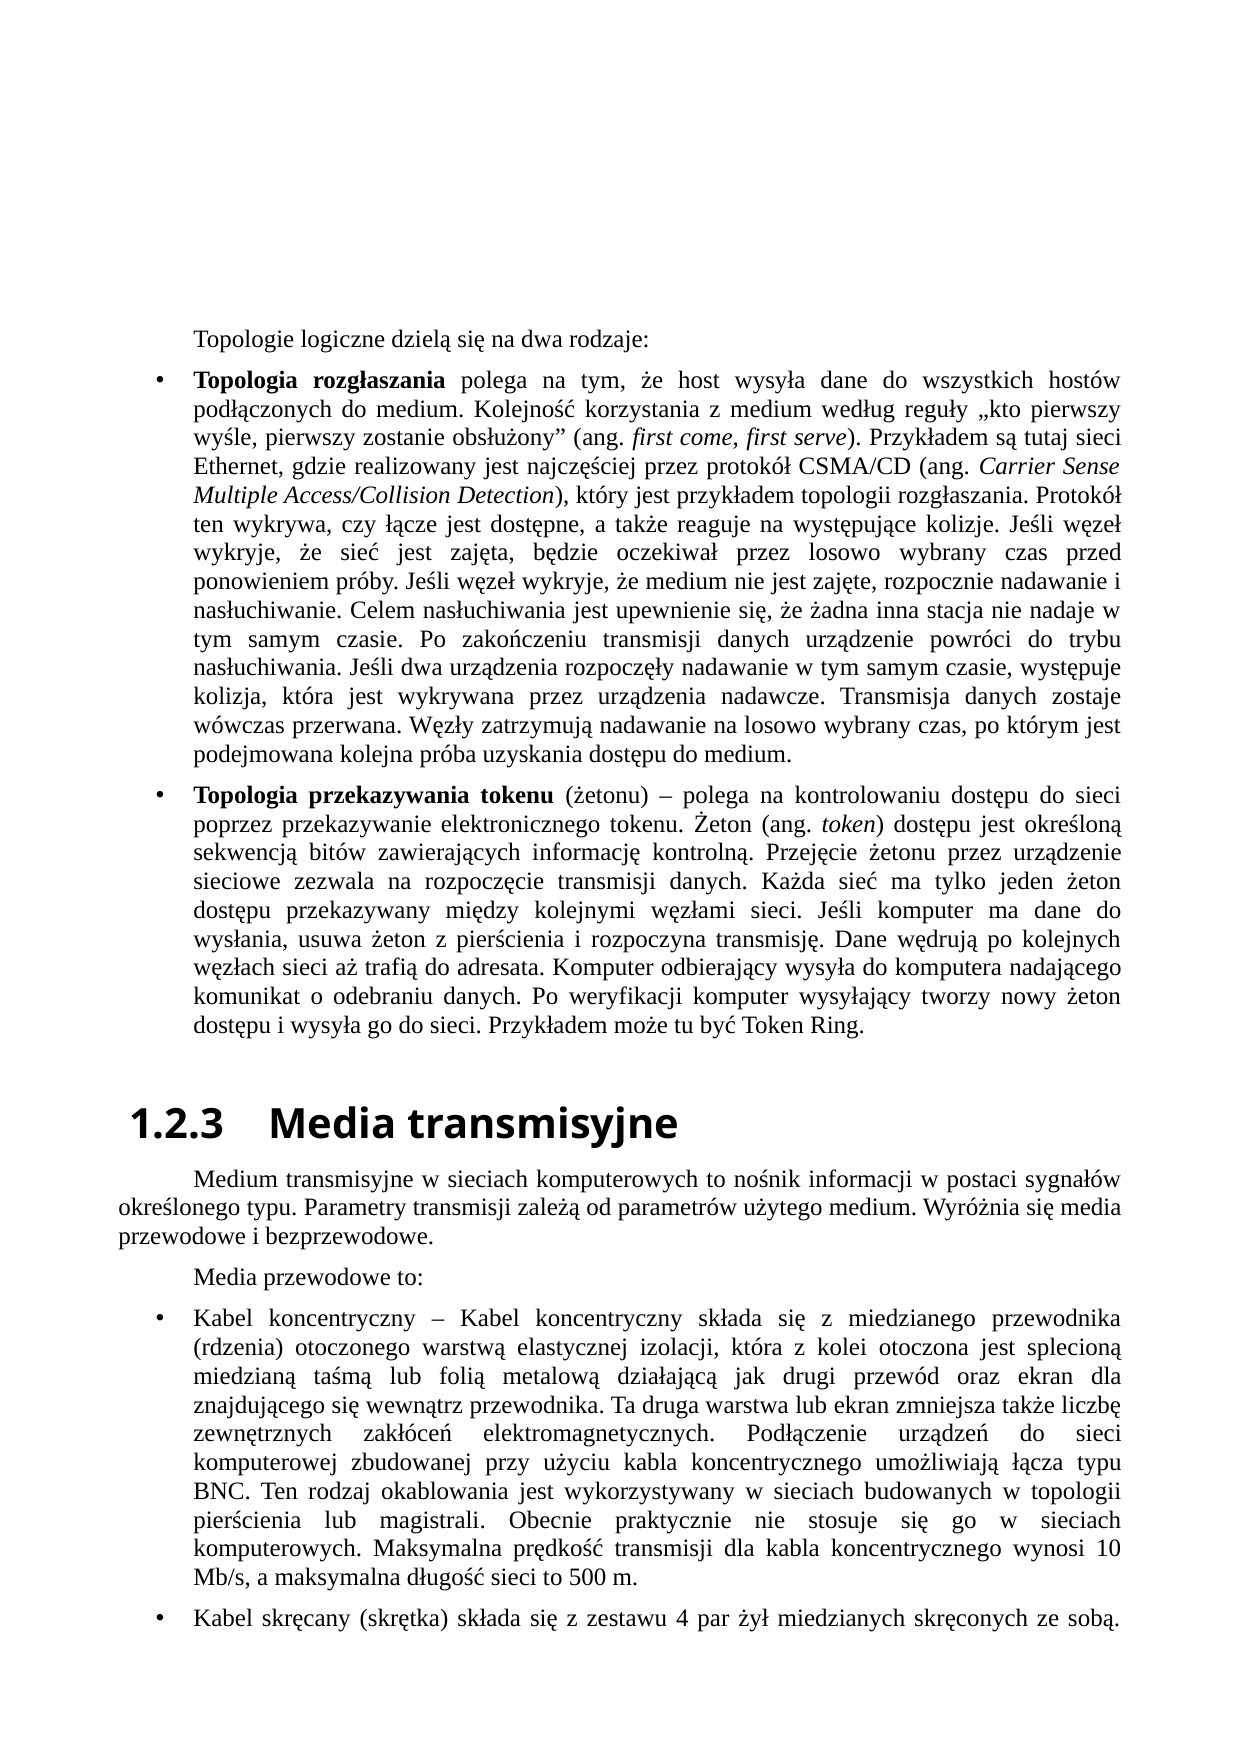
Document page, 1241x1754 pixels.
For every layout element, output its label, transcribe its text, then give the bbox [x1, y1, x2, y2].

list Kabel skręcany (skrętka) składa się z zestawu 4 par żył miedzianych skręconych ze sobą. [156, 1603, 1122, 1632]
list Topologia rozgłaszania polega na tym, że host wysyła dane do wszystkich hostów podłączonych do medium. Kolejność korzystania z medium według reguły „kto pierwszy wyśle, pierwszy zostanie obsłużony” (ang. first come, first serve). Przykładem są tutaj sieci Ethernet, gdzie realizowany jest najczęściej przez protokół CSMA/CD (ang. Carrier Sense Multiple Access/Collision Detection), który jest przykładem topologii rozgłaszania. Protokół ten wykrywa, czy łącze jest dostępne, a także reaguje na występujące kolizje. Jeśli węzeł wykryje, że sieć jest zajęta, będzie oczekiwał przez losowo wybrany czas przed ponowieniem próby. Jeśli węzeł wykryje, że medium nie jest zajęte, rozpocznie nadawanie i nasłuchiwanie. Celem nasłuchiwania jest upewnienie się, że żadna inna stacja nie nadaje w tym samym czasie. Po zakończeniu transmisji danych urządzenie powróci do trybu nasłuchiwania. Jeśli dwa urządzenia rozpoczęły nadawanie w tym samym czasie, występuje kolizja, która jest wykrywana przez urządzenia nadawcze. Transmisja danych zostaje wówczas przerwana. Węzły zatrzymują nadawanie na losowo wybrany czas, po którym jest podejmowana kolejna próba uzyskania dostępu do medium. [156, 365, 1122, 767]
text Medium transmisyjne w sieciach komputerowych to nośnik informacji w postaci sygnałów określonego typu. Parametry transmisji zależą od parametrów użytego medium. Wyróżnia się media przewodowe i bezprzewodowe. [118, 1164, 1122, 1250]
list Topologia przekazywania tokenu (żetonu) – polega na kontrolowaniu dostępu do sieci poprzez przekazywanie elektronicznego tokenu. Żeton (ang. token) dostępu jest określoną sekwencją bitów zawierających informację kontrolną. Przejęcie żetonu przez urządzenie sieciowe zezwala na rozpoczęcie transmisji danych. Każda sieć ma tylko jeden żeton dostępu przekazywany między kolejnymi węzłami sieci. Jeśli komputer ma dane do wysłania, usuwa żeton z pierścienia i rozpoczyna transmisję. Dane wędrują po kolejnych węzłach sieci aż trafią do adresata. Komputer odbierający wysyła do komputera nadającego komunikat o odebraniu danych. Po weryfikacji komputer wysyłający tworzy nowy żeton dostępu i wysyła go do sieci. Przykładem może tu być Token Ring. [156, 780, 1122, 1039]
text Topologie logiczne dzielą się na dwa rodzaje: [118, 324, 1122, 353]
subtitle Media transmisyjne [118, 1094, 1122, 1151]
text Media przewodowe to: [118, 1262, 1122, 1291]
list Kabel koncentryczny – Kabel koncentryczny składa się z miedzianego przewodnika (rdzenia) otoczonego warstwą elastycznej izolacji, która z kolei otoczona jest splecioną miedzianą taśmą lub folią metalową działającą jak drugi przewód oraz ekran dla znajdującego się wewnątrz przewodnika. Ta druga warstwa lub ekran zmniejsza także liczbę zewnętrznych zakłóceń elektromagnetycznych. Podłączenie urządzeń do sieci komputerowej zbudowanej przy użyciu kabla koncentrycznego umożliwiają łącza typu BNC. Ten rodzaj okablowania jest wykorzystywany w sieciach budowanych w topologii pierścienia lub magistrali. Obecnie praktycznie nie stosuje się go w sieciach komputerowych. Maksymalna prędkość transmisji dla kabla koncentrycznego wynosi 10 Mb/s, a maksymalna długość sieci to 500 m. [156, 1303, 1122, 1591]
